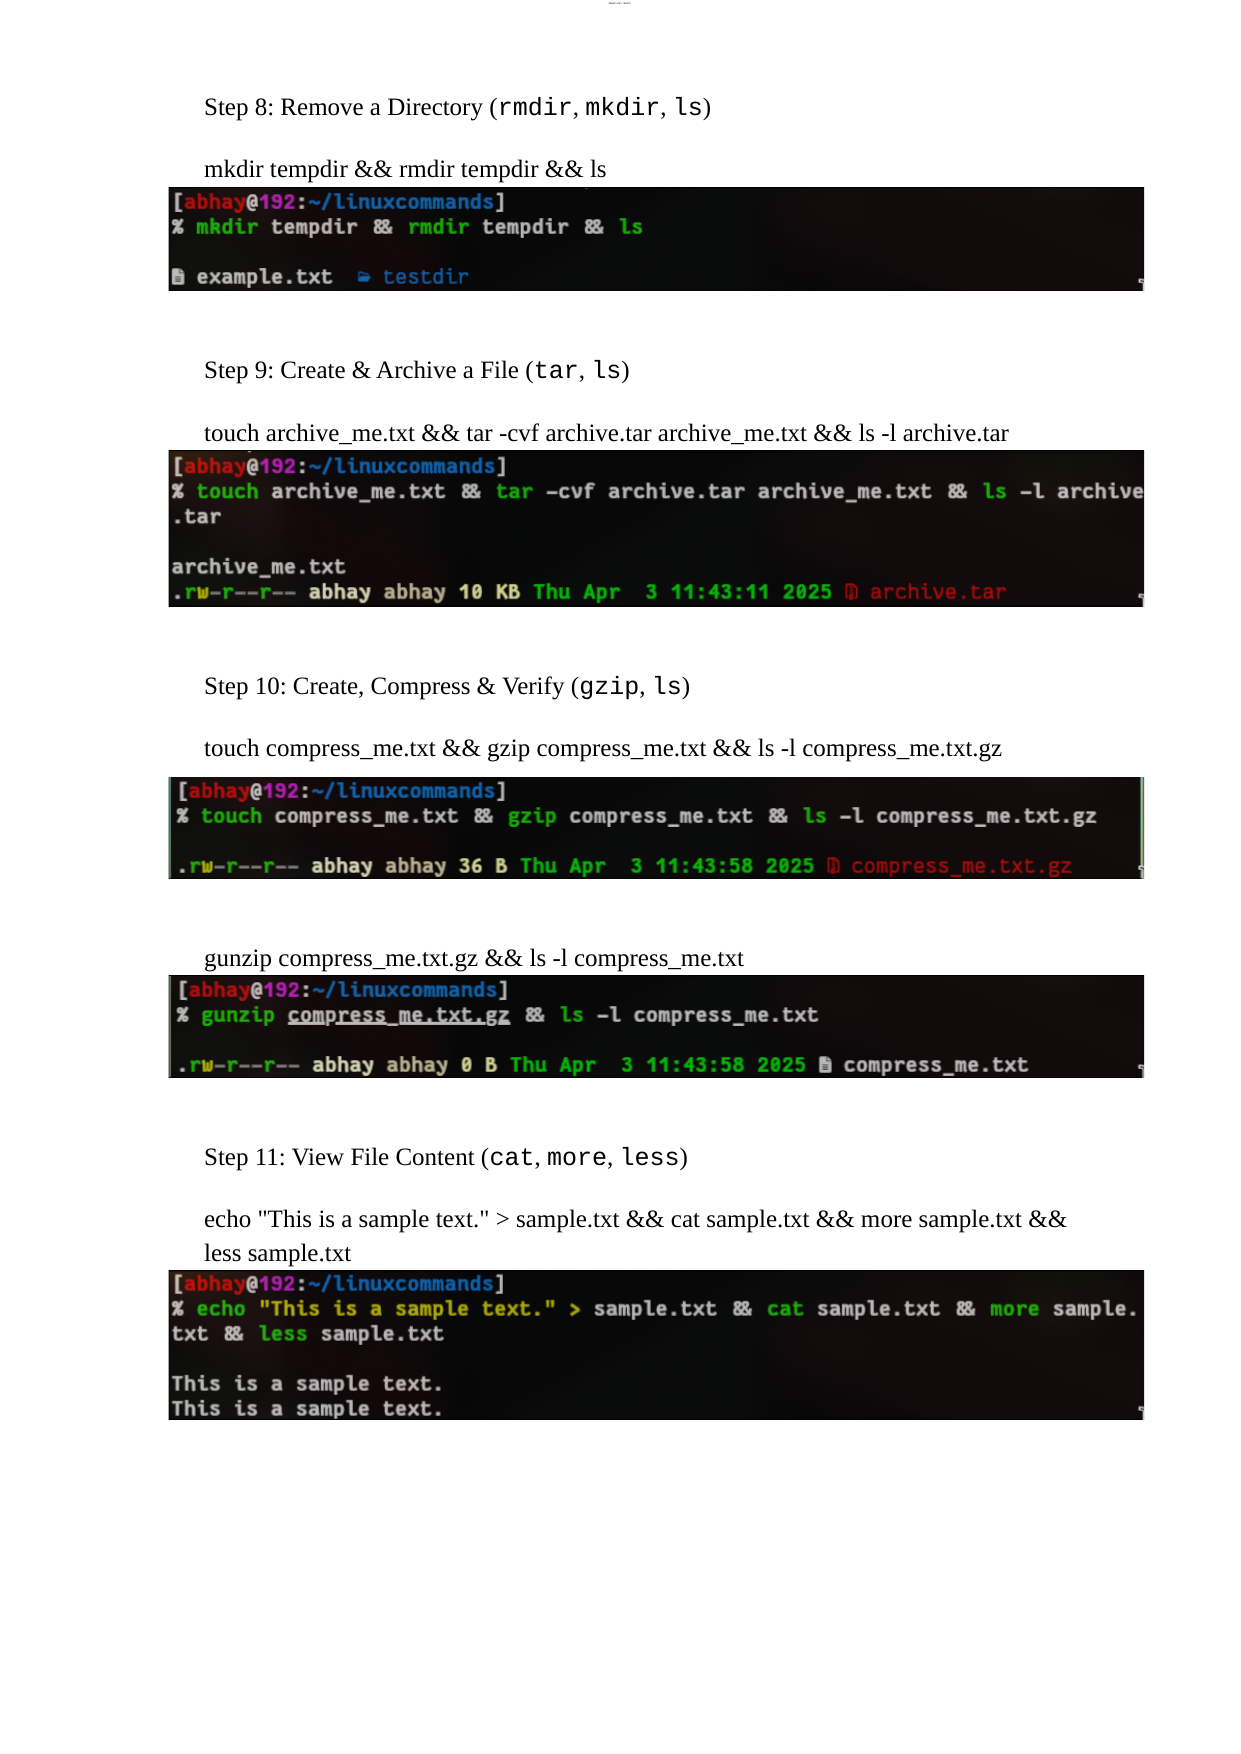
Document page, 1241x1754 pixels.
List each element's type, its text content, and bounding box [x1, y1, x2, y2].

text echo "This is a sample text." > sample.txt && cat sample.txt && more sample.txt && less sample.txt [204, 1204, 1109, 1266]
text mkdir tempdir && rmdir tempdir && ls [204, 154, 1109, 183]
text touch archive_me.txt && tar -cvf archive.tar archive_me.txt && ls -l archive.tar [204, 418, 1109, 447]
text touch compress_me.txt && gzip compress_me.txt && ls -l compress_me.txt.gz [204, 733, 1109, 762]
picture [168, 1270, 1145, 1420]
text gunzip compress_me.txt.gz && ls -l compress_me.txt [204, 943, 1109, 971]
picture [168, 777, 1145, 879]
picture [168, 450, 1145, 607]
picture [168, 975, 1145, 1078]
picture [168, 187, 1145, 291]
text Step 10: Create, Compress & Verify (gzip, ls) [204, 671, 1109, 702]
text Step 9: Create & Archive a File (tar, ls) [204, 355, 1109, 386]
text Step 8: Remove a Directory (rmdir, mkdir, ls) [204, 92, 1109, 123]
text Step 11: View File Content (cat, more, less) [204, 1142, 1109, 1173]
